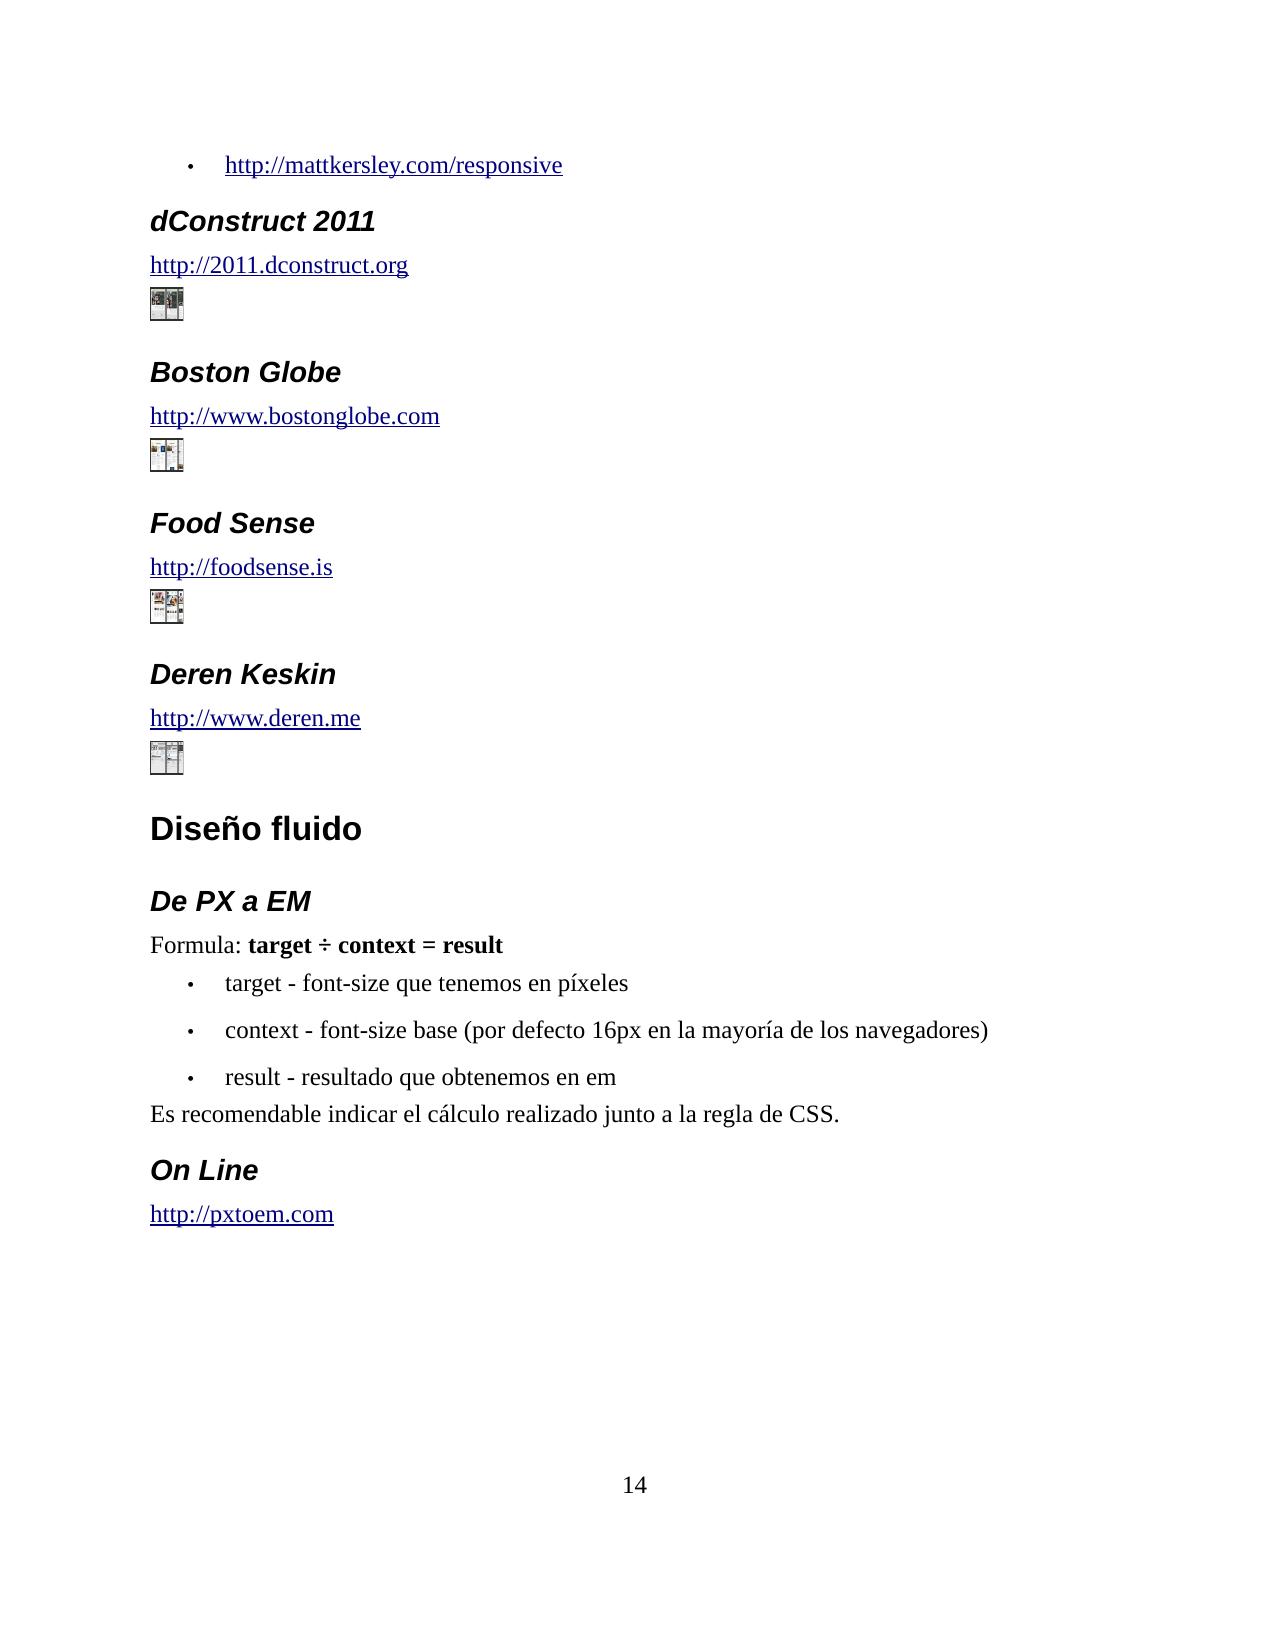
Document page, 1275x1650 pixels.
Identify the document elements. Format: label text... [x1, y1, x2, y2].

picture [150, 741, 184, 775]
text http://www.bostonglobe.com [150, 401, 1125, 430]
text Formula: target ÷ context = result [150, 931, 1125, 959]
text http://2011.dconstruct.org [150, 250, 1125, 278]
list result - resultado que obtenemos en em [187, 1062, 1125, 1090]
text Es recomendable indicar el cálculo realizado junto a la regla de CSS. [150, 1099, 1125, 1128]
subtitle Boston Globe [150, 355, 1125, 388]
text http://foodsense.is [150, 552, 1125, 581]
picture [150, 438, 184, 472]
text http://www.deren.me [150, 703, 1125, 732]
picture [150, 287, 184, 321]
subtitle dConstruct 2011 [150, 204, 1125, 237]
list http://mattkersley.com/responsive [187, 150, 1125, 179]
subtitle Diseño fluido [150, 808, 1125, 847]
picture [150, 589, 184, 624]
subtitle De PX a EM [150, 884, 1125, 918]
list target - font-size que tenemos en píxeles [187, 968, 1125, 997]
subtitle Food Sense [150, 506, 1125, 539]
list context - font-size base (por defecto 16px en la mayoría de los navegadores) [187, 1015, 1125, 1044]
text http://pxtoem.com [150, 1199, 1125, 1228]
subtitle On Line [150, 1153, 1125, 1187]
subtitle Deren Keskin [150, 657, 1125, 691]
